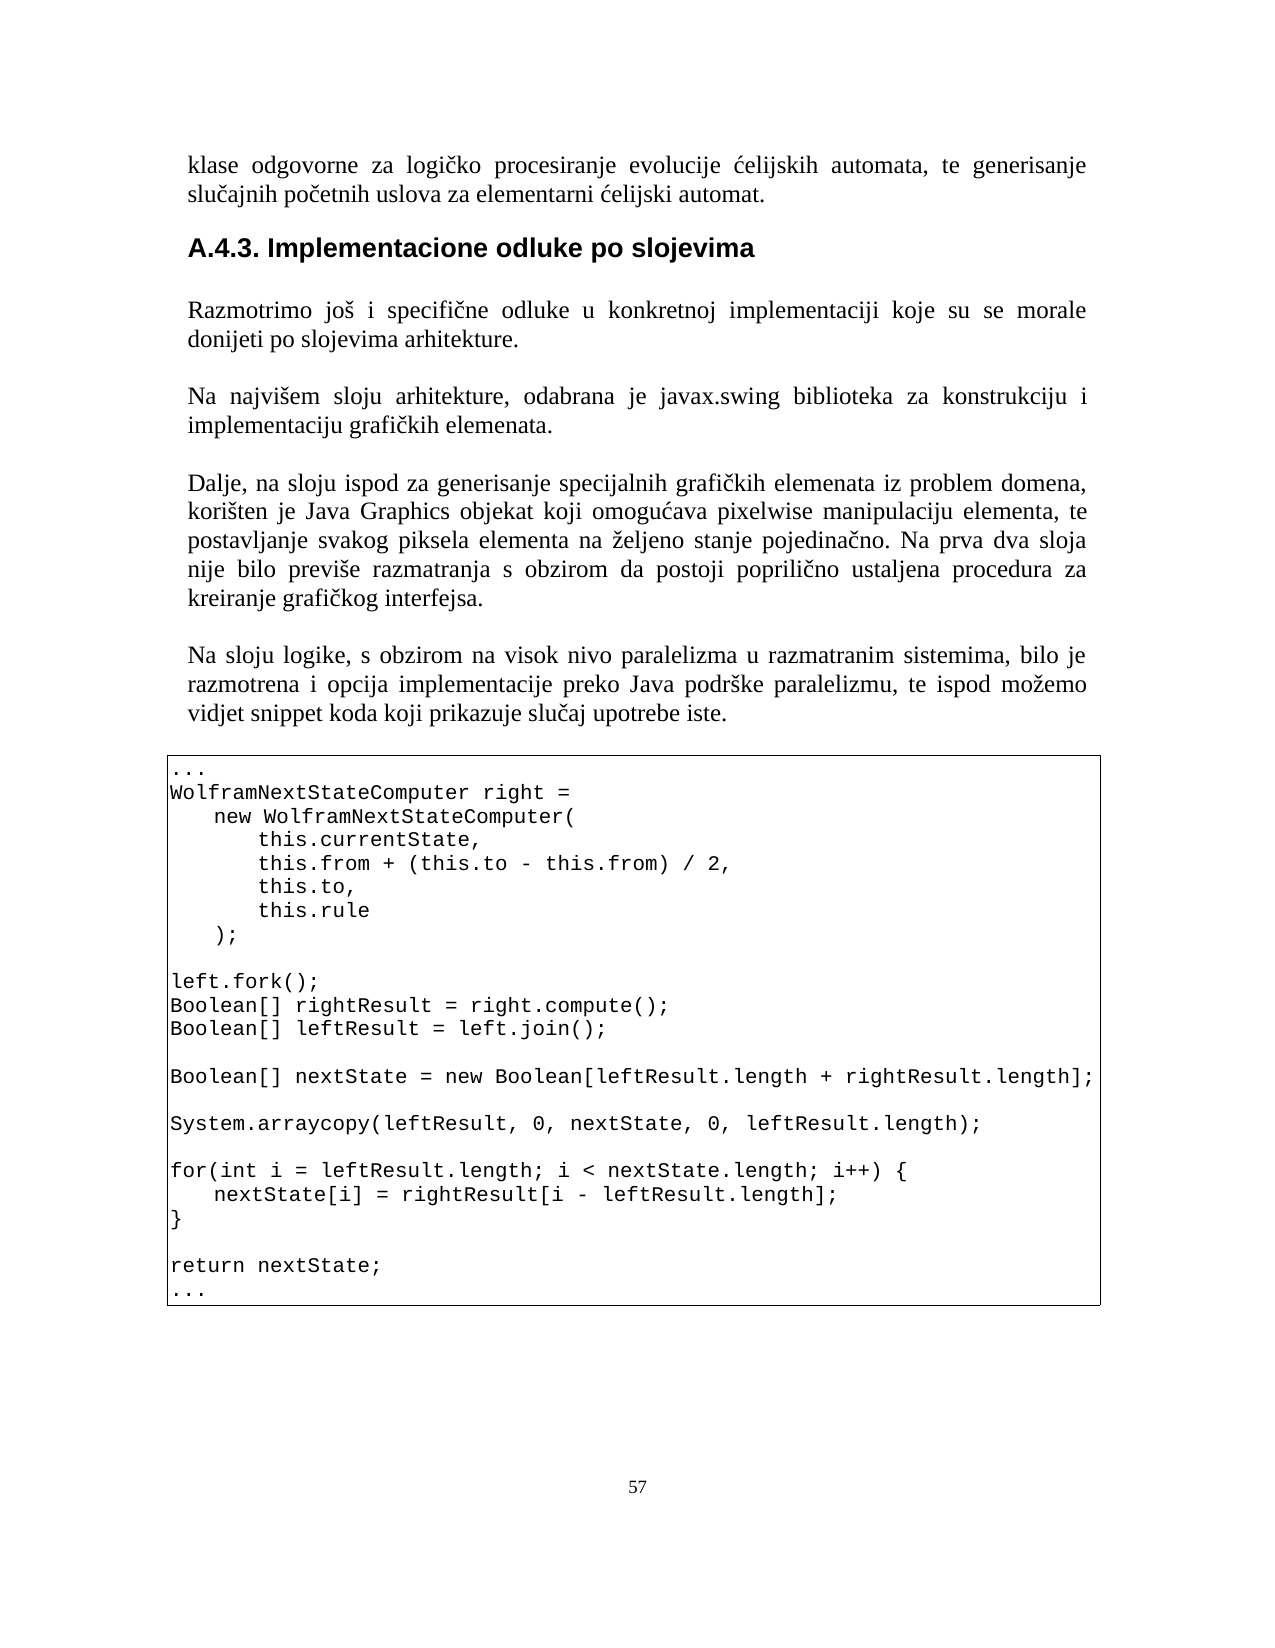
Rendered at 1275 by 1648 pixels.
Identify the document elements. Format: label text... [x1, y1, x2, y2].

text Dalje, na sloju ispod za generisanje specijalnih grafičkih elemenata iz problem domena, korišten je Java Graphics objekat koji omogućava pixelwise manipulaciju elementa, te postavljanje svakog piksela elementa na željeno stanje pojedinačno. Na prva dva sloja nije bilo previše razmatranja s obzirom da postoji poprilično ustaljena procedura za kreiranje grafičkog interfejsa. [187, 468, 1088, 611]
text ... [170, 1278, 1097, 1302]
text Na sloju logike, s obzirom na visok nivo paralelizma u razmatranim sistemima, bilo je razmotrena i opcija implementacije preko Java podrške paralelizmu, te ispod možemo vidjet snippet koda koji prikazuje slučaj upotrebe iste. [187, 640, 1088, 726]
text WolframNextStateComputer right = [170, 782, 1097, 806]
text Boolean[] leftResult = left.join(); [170, 1018, 1097, 1042]
text Boolean[] rightResult = right.compute(); [170, 995, 1097, 1018]
text ... [170, 758, 1097, 782]
text Na najvišem sloju arhitekture, odabrana je javax.swing biblioteka za konstrukciju i implementaciju grafičkih elemenata. [187, 381, 1088, 439]
text } [170, 1208, 1097, 1231]
text left.fork(); [170, 971, 1097, 995]
text this.to, [170, 877, 1097, 900]
text Razmotrimo još i specifične odluke u konkretnoj implementaciji koje su se morale donijeti po slojevima arhitekture. [187, 295, 1088, 353]
text this.currentState, [170, 829, 1097, 853]
text Boolean[] nextState = new Boolean[leftResult.length + rightResult.length]; [170, 1066, 1097, 1089]
subtitle A.4.3. Implementacione odluke po slojevima [187, 232, 1088, 264]
text nextState[i] = rightResult[i - leftResult.length]; [170, 1184, 1097, 1208]
text this.rule [170, 900, 1097, 924]
text this.from + (this.to - this.from) / 2, [170, 853, 1097, 877]
text for(int i = leftResult.length; i < nextState.length; i++) { [170, 1160, 1097, 1184]
text klase odgovorne za logičko procesiranje evolucije ćelijskih automata, te generisanje slučajnih početnih uslova za elementarni ćelijski automat. [187, 150, 1088, 207]
text return nextState; [170, 1255, 1097, 1278]
text new WolframNextStateComputer( [170, 806, 1097, 829]
text System.arraycopy(leftResult, 0, nextState, 0, leftResult.length); [170, 1113, 1097, 1137]
text ); [170, 924, 1097, 947]
